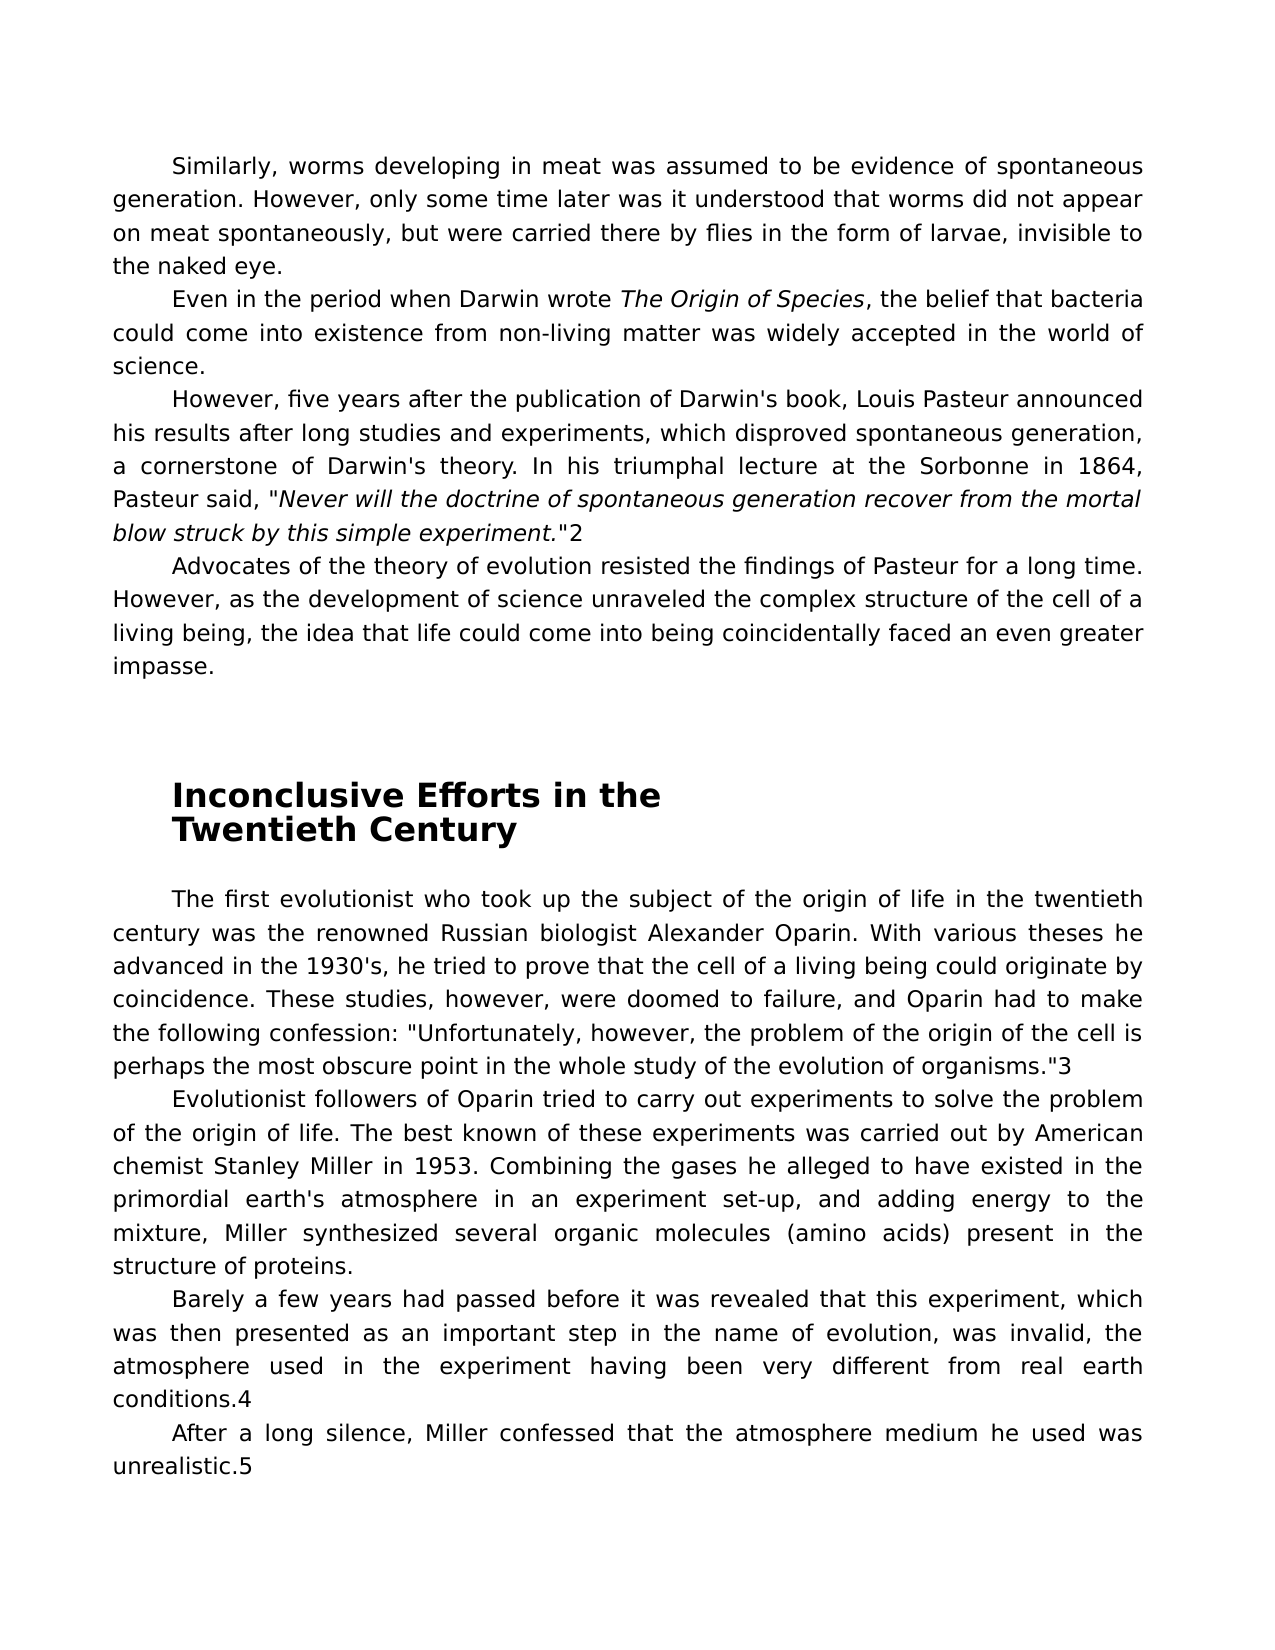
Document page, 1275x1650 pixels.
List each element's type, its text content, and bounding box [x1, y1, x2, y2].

text Twentieth Century [112, 814, 1145, 848]
text Evolutionist followers of Oparin tried to carry out experiments to solve the problem of the origin of life. The best known of these experiments was carried out by American chemist Stanley Miller in 1953. Combining the gases he alleged to have existed in the primordial earth's atmosphere in an experiment set-up, and adding energy to the mixture, Miller synthesized several organic molecules (amino acids) present in the structure of proteins. [112, 1081, 1145, 1281]
text However, five years after the publication of Darwin's book, Louis Pasteur announced his results after long studies and experiments, which disproved spontaneous generation, a cornerstone of Darwin's theory. In his triumphal lecture at the Sorbonne in 1864, Pasteur said, "Never will the doctrine of spontaneous generation recover from the mortal blow struck by this simple experiment."2 [112, 381, 1145, 548]
text The first evolutionist who took up the subject of the origin of life in the twentieth century was the renowned Russian biologist Alexander Oparin. With various theses he advanced in the 1930's, he tried to prove that the cell of a living being could originate by coincidence. These studies, however, were doomed to failure, and Oparin had to make the following confession: "Unfortunately, however, the problem of the origin of the cell is perhaps the most obscure point in the whole study of the evolution of organisms."3 [112, 881, 1145, 1081]
text Even in the period when Darwin wrote The Origin of Species, the belief that bacteria could come into existence from non-living matter was widely accepted in the world of science. [112, 281, 1145, 381]
text Barely a few years had passed before it was revealed that this experiment, which was then presented as an important step in the name of evolution, was invalid, the atmosphere used in the experiment having been very different from real earth conditions.4 [112, 1281, 1145, 1414]
text After a long silence, Miller confessed that the atmosphere medium he used was unrealistic.5 [112, 1414, 1145, 1481]
text Inconclusive Efforts in the [112, 781, 1145, 814]
text Similarly, worms developing in meat was assumed to be evidence of spontaneous generation. However, only some time later was it understood that worms did not appear on meat spontaneously, but were carried there by flies in the form of larvae, invisible to the naked eye. [112, 148, 1145, 281]
text Advocates of the theory of evolution resisted the findings of Pasteur for a long time. However, as the development of science unraveled the complex structure of the cell of a living being, the idea that life could come into being coincidentally faced an even greater impasse. [112, 548, 1145, 681]
